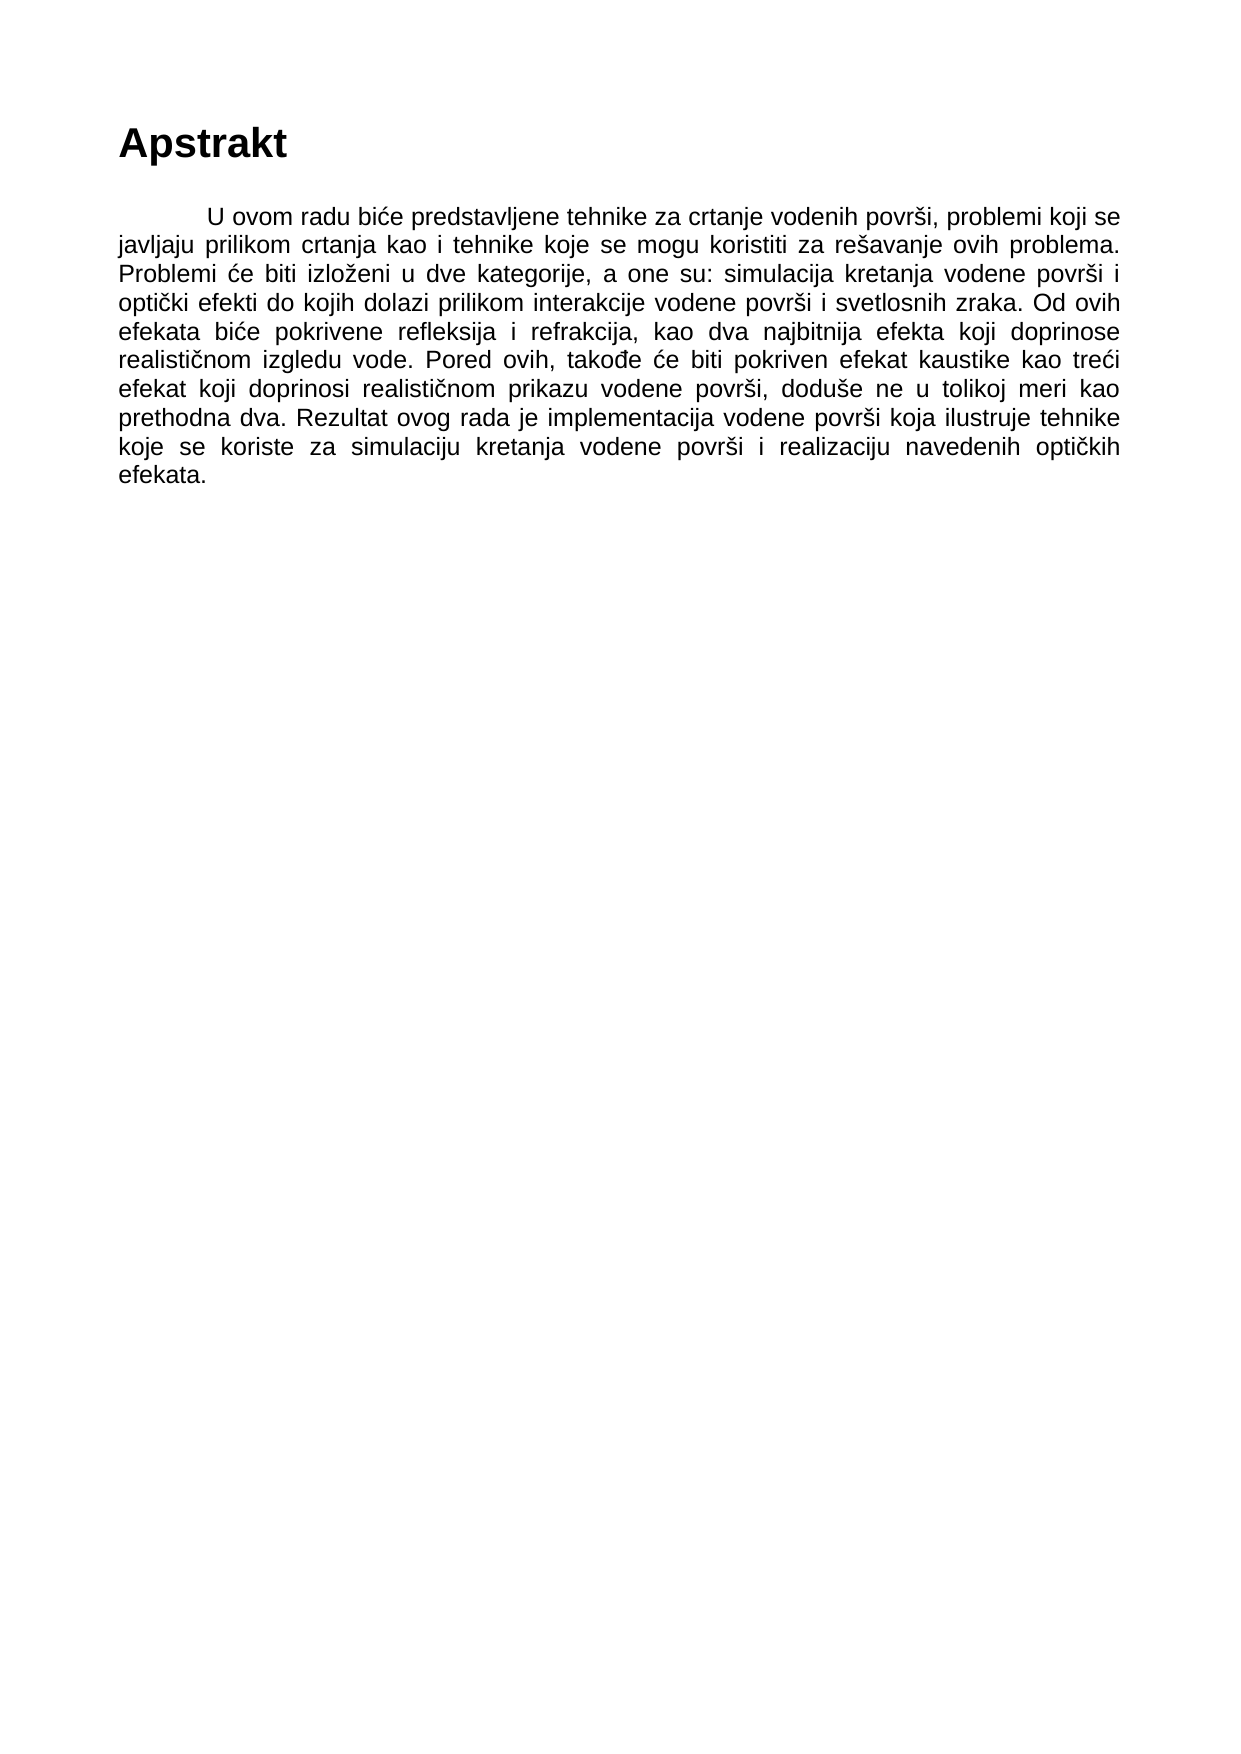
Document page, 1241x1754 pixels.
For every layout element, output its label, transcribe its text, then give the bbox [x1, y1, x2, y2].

text Apstrakt [118, 118, 1122, 166]
text U ovom radu biće predstavljene tehnike za crtanje vodenih površi, problemi koji se javljaju prilikom crtanja kao i tehnike koje se mogu koristiti za rešavanje ovih problema. Problemi će biti izloženi u dve kategorije, a one su: simulacija kretanja vodene površi i optički efekti do kojih dolazi prilikom interakcije vodene površi i svetlosnih zraka. Od ovih efekata biće pokrivene refleksija i refrakcija, kao dva najbitnija efekta koji doprinose realističnom izgledu vode. Pored ovih, takođe će biti pokriven efekat kaustike kao treći efekat koji doprinosi realističnom prikazu vodene površi, doduše ne u tolikoj meri kao prethodna dva. Rezultat ovog rada je implementacija vodene površi koja ilustruje tehnike koje se koriste za simulaciju kretanja vodene površi i realizaciju navedenih optičkih efekata. [118, 201, 1122, 489]
